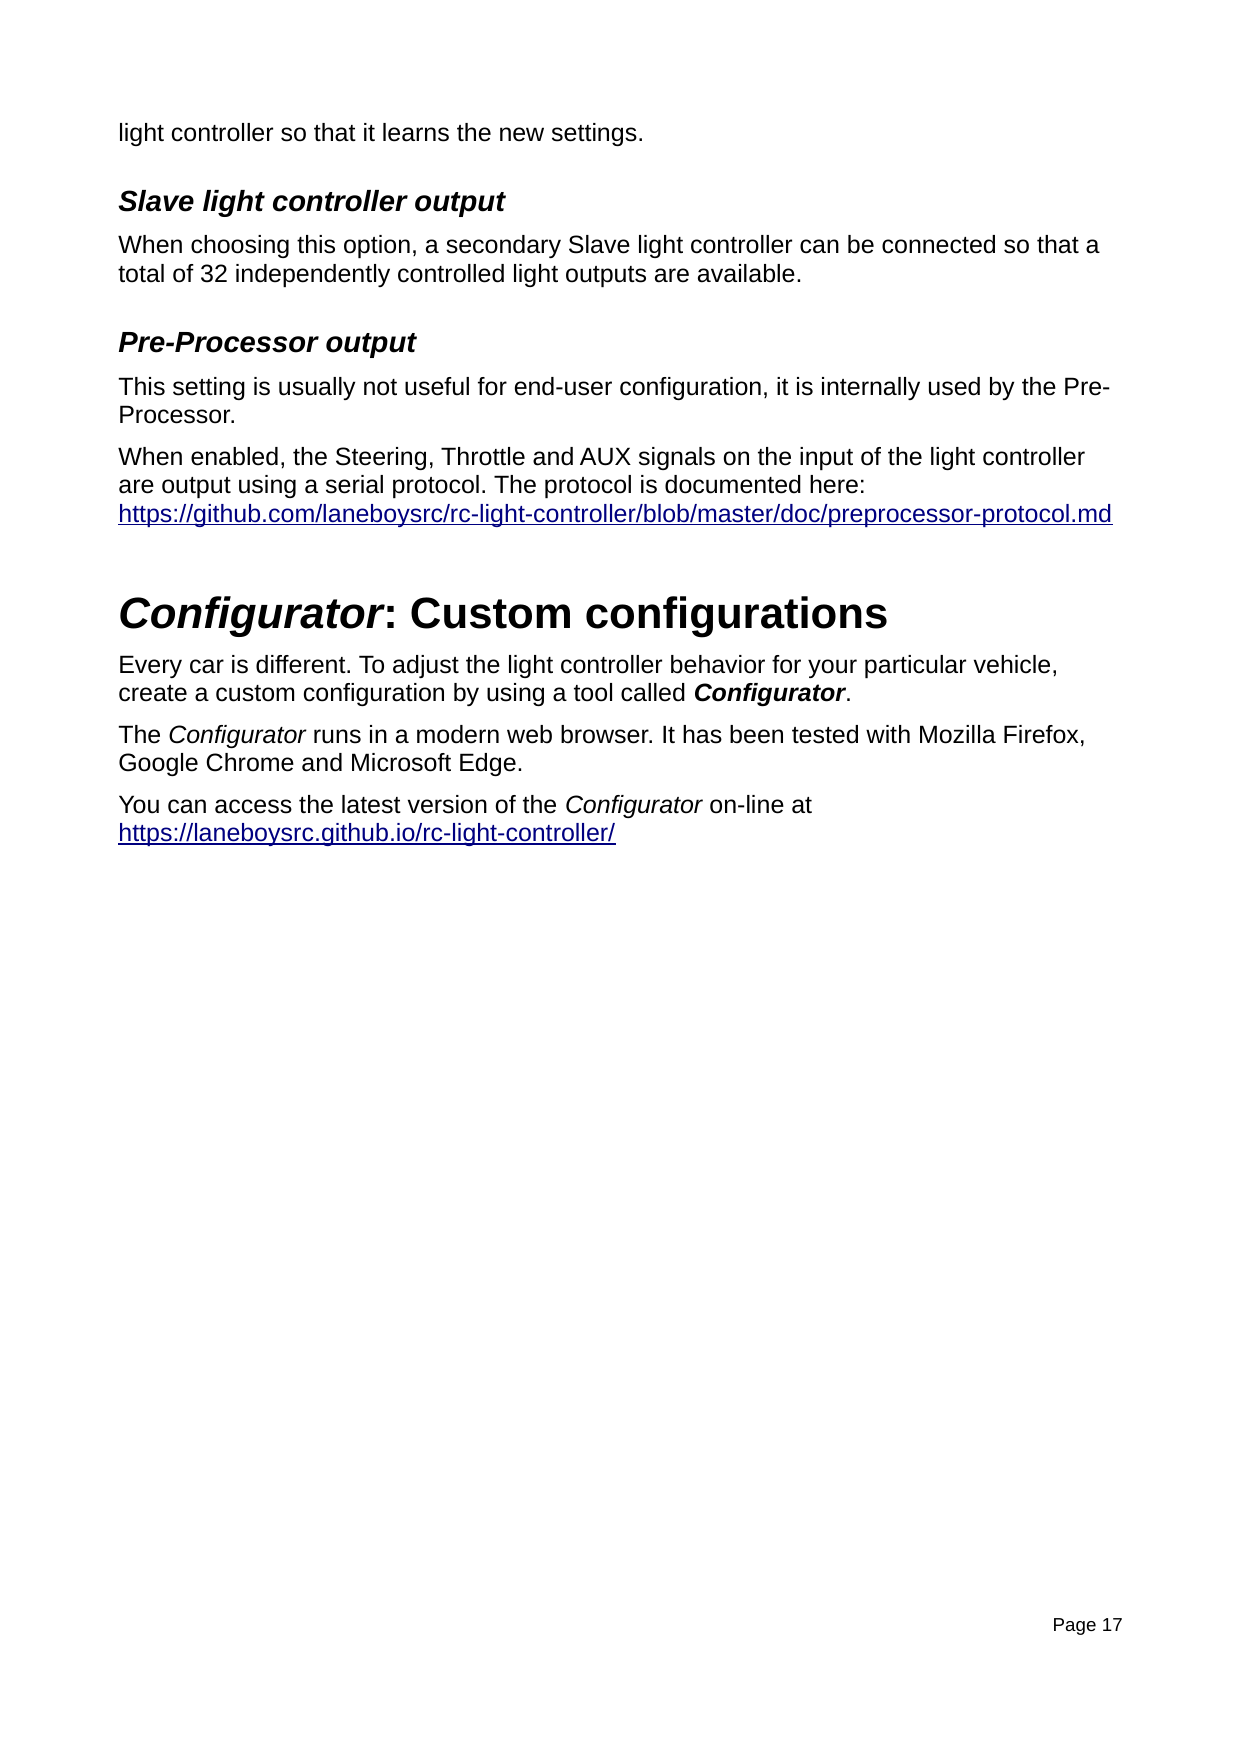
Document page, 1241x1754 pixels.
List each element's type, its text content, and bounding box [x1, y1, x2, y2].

text light controller so that it learns the new settings. [118, 118, 1122, 147]
text When choosing this option, a secondary Slave light controller can be connected so that a total of 32 independently controlled light outputs are available. [118, 230, 1122, 288]
text The Configurator runs in a modern web browser. It has been tested with Mozilla Firefox, Google Chrome and Microsoft Edge. [118, 719, 1122, 777]
subtitle Slave light controller output [118, 184, 1122, 218]
text Every car is different. To adjust the light controller behavior for your particular vehicle, create a custom configuration by using a tool called Configurator. [118, 649, 1122, 707]
text When enabled, the Steering, Throttle and AUX signals on the input of the light controller are output using a serial protocol. The protocol is documented here: https://github.com/laneboysrc/rc-light-controller/blob/master/doc/preprocessor-protocol.md [118, 441, 1122, 528]
text This setting is usually not useful for end-user configuration, it is internally used by the Pre-Processor. [118, 371, 1122, 429]
subtitle Pre-Processor output [118, 325, 1122, 359]
subtitle Configurator: Custom configurations [118, 587, 1122, 638]
text You can access the latest version of the Configurator on-line at https://laneboysrc.github.io/rc-light-controller/ [118, 789, 1122, 847]
